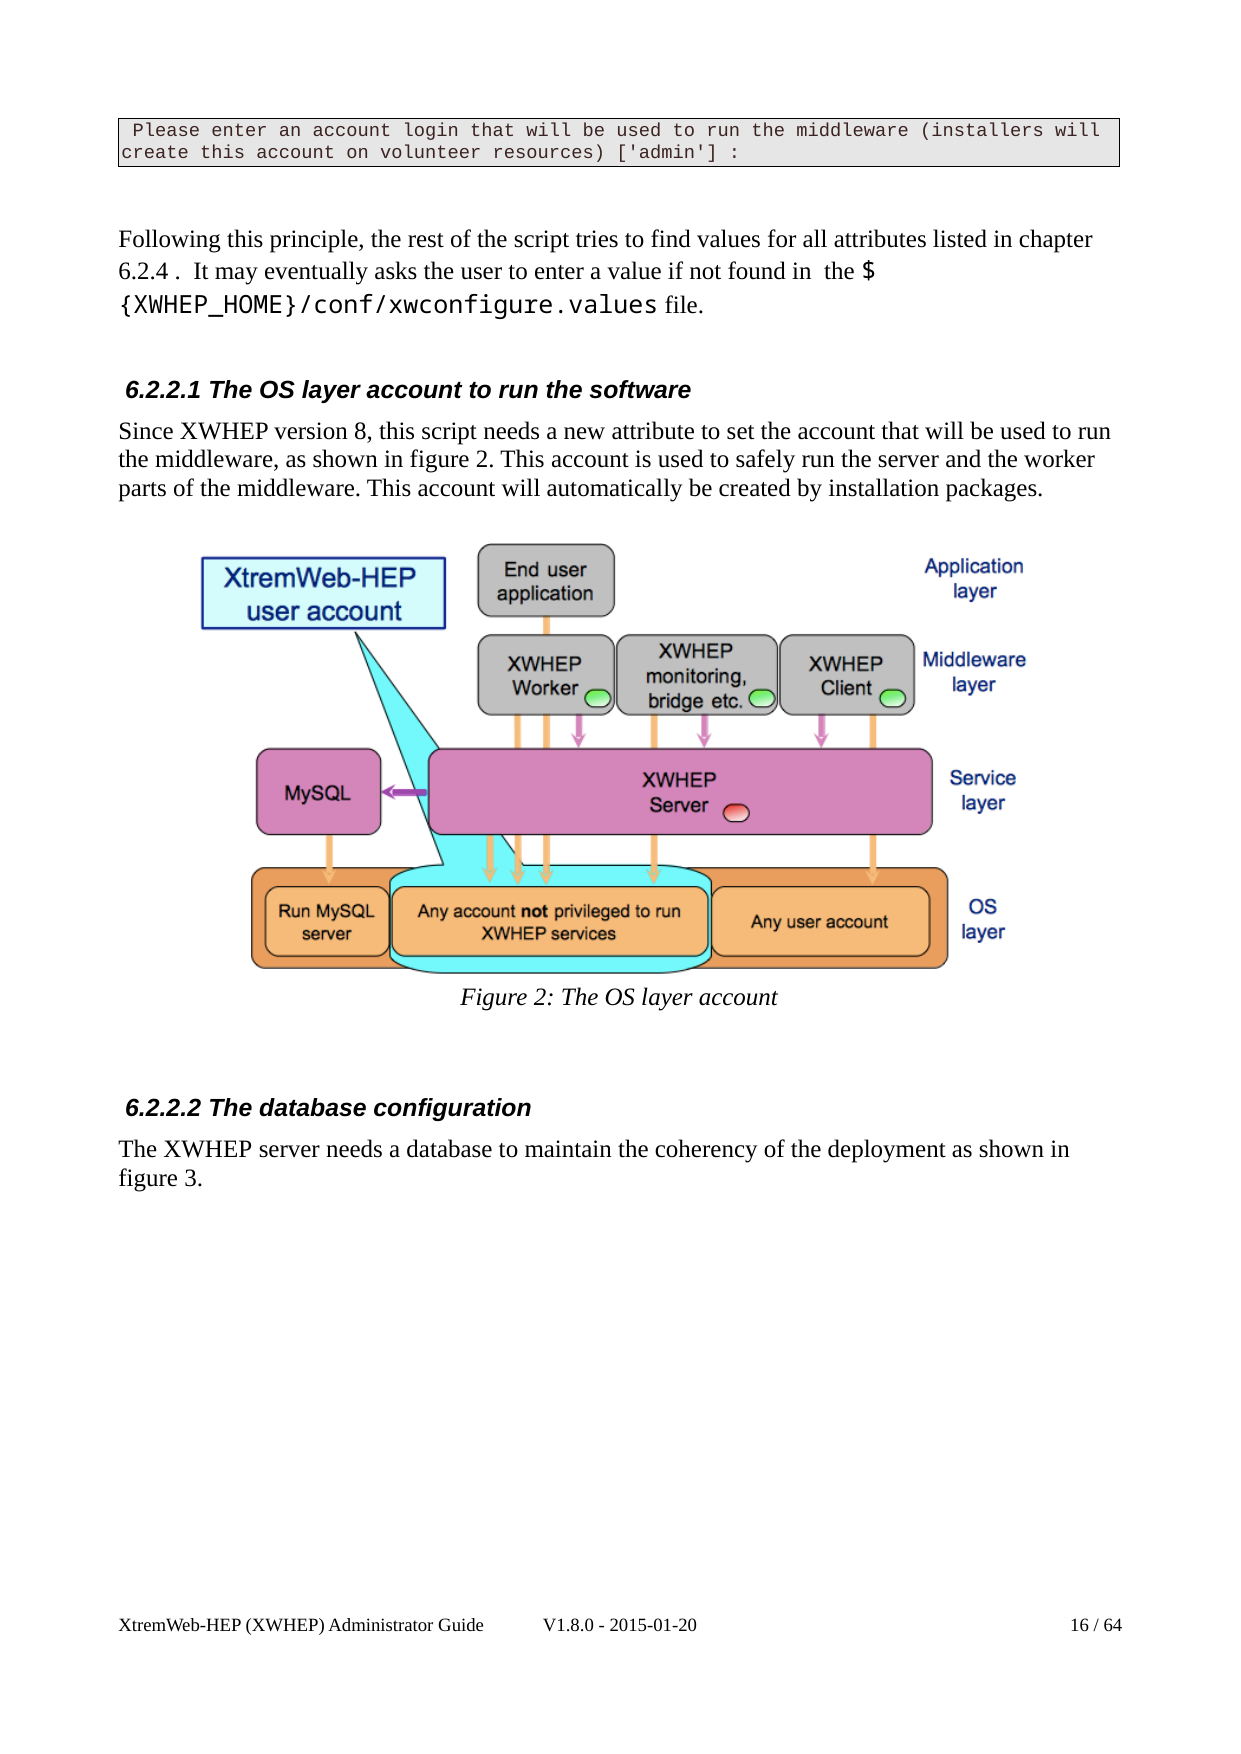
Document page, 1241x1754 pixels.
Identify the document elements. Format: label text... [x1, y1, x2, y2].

text Following this principle, the rest of the script tries to find values for all attributes listed in chapter 6.2.4. It may eventually asks the user to enter a value if not found in the ${XWHEP_HOME}/conf/xwconfigure.values file. [118, 224, 1119, 321]
picture [198, 543, 1043, 982]
text Please enter an account login that will be used to run the middleware (installers will create this account on volunteer resources) ['admin'] : [119, 119, 1119, 166]
text Since XWHEP version 8, this script needs a new attribute to set the account that will be used to run the middleware, as shown in figure 2. This account is used to safely run the server and the worker parts of the middleware. This account will automatically be created by installation packages. [118, 416, 1122, 502]
subtitle The OS layer account to run the software [118, 375, 1122, 403]
text The XWHEP server needs a database to maintain the coherency of the deployment as shown in figure 3. [118, 1134, 1122, 1191]
text Figure 2: The OS layer account [198, 982, 1042, 1010]
subtitle The database configuration [118, 1093, 1122, 1121]
